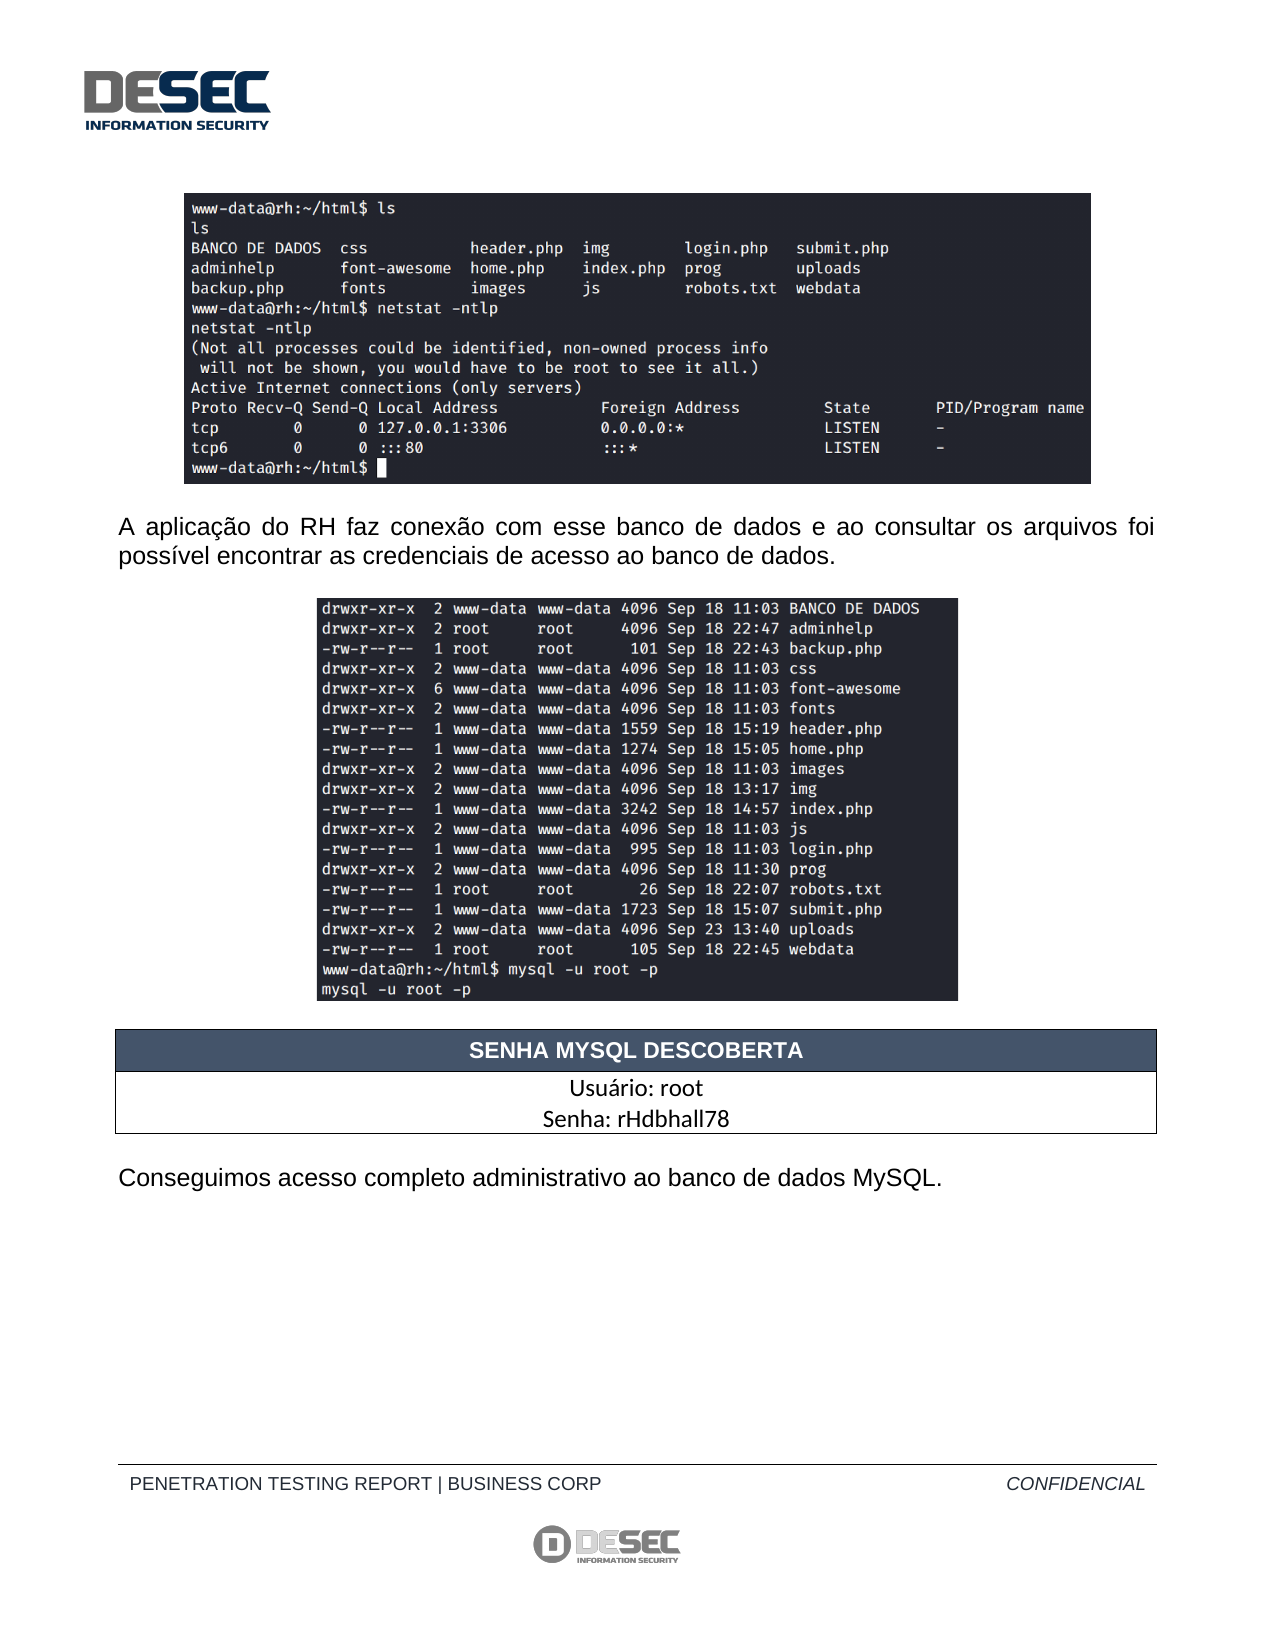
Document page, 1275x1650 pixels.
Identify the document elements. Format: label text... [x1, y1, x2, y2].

table_cell Usuário: root Senha: rHdbhall78 [116, 1072, 1156, 1133]
picture [316, 598, 959, 1001]
text A aplicação do RH faz conexão com esse banco de dados e ao consultar os arquivos foi possível encontrar as credenciais de acesso ao banco de dados. [118, 512, 1157, 570]
picture [531, 1520, 684, 1568]
picture [184, 193, 1091, 484]
picture [84, 71, 271, 130]
table_header SENHA MYSQL DESCOBERTA [116, 1030, 1156, 1071]
text Conseguimos acesso completo administrativo ao banco de dados MySQL. [118, 1163, 1157, 1192]
